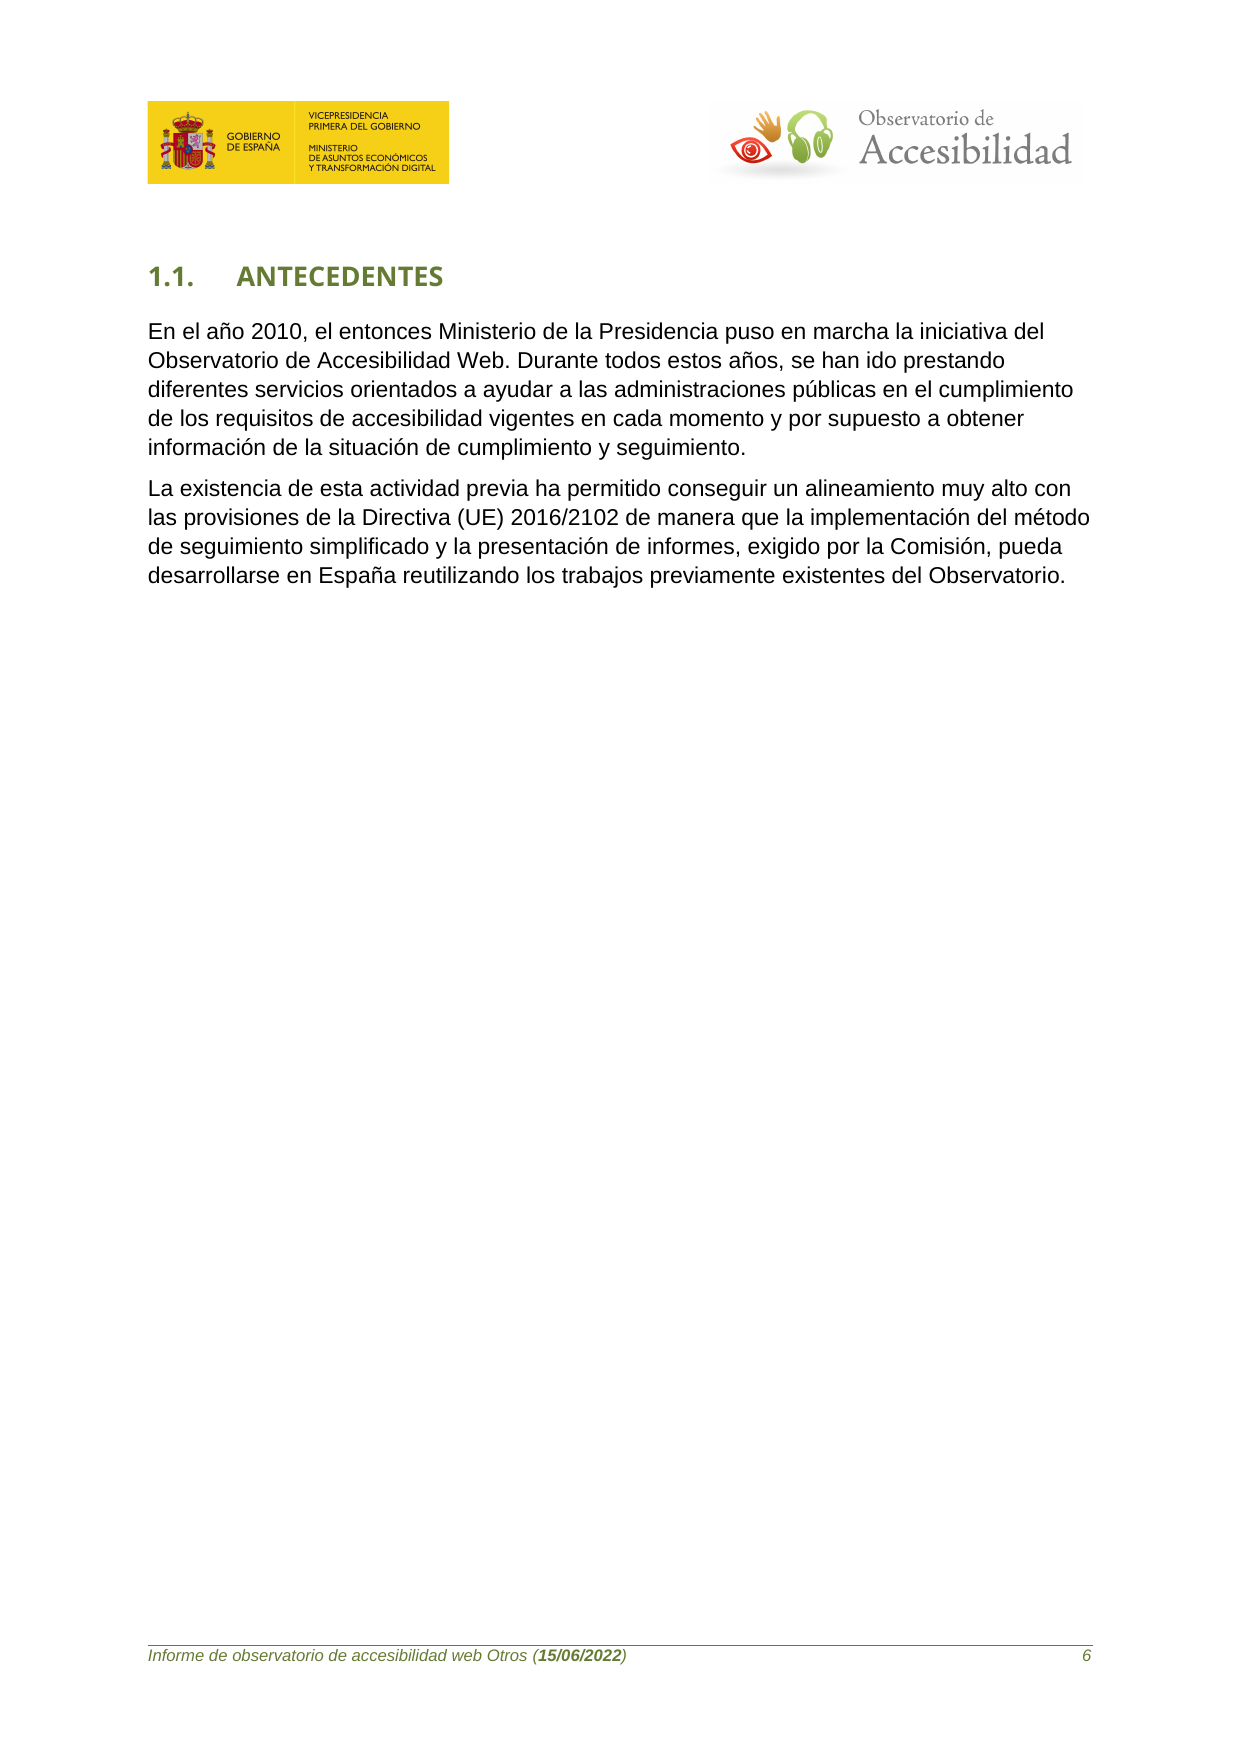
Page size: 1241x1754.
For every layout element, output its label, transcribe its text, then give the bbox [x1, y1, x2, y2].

picture [147, 101, 450, 184]
picture [710, 101, 1086, 184]
subtitle Antecedentes [148, 257, 1092, 294]
text La existencia de esta actividad previa ha permitido conseguir un alineamiento muy alto con las provisiones de la Directiva (UE) 2016/2102 de manera que la implementación del método de seguimiento simplificado y la presentación de informes, exigido por la Comisión, pueda desarrollarse en España reutilizando los trabajos previamente existentes del Observatorio. [148, 475, 1092, 588]
text En el año 2010, el entonces Ministerio de la Presidencia puso en marcha la iniciativa del Observatorio de Accesibilidad Web. Durante todos estos años, se han ido prestando diferentes servicios orientados a ayudar a las administraciones públicas en el cumplimiento de los requisitos de accesibilidad vigentes en cada momento y por supuesto a obtener información de la situación de cumplimiento y seguimiento. [148, 318, 1092, 460]
